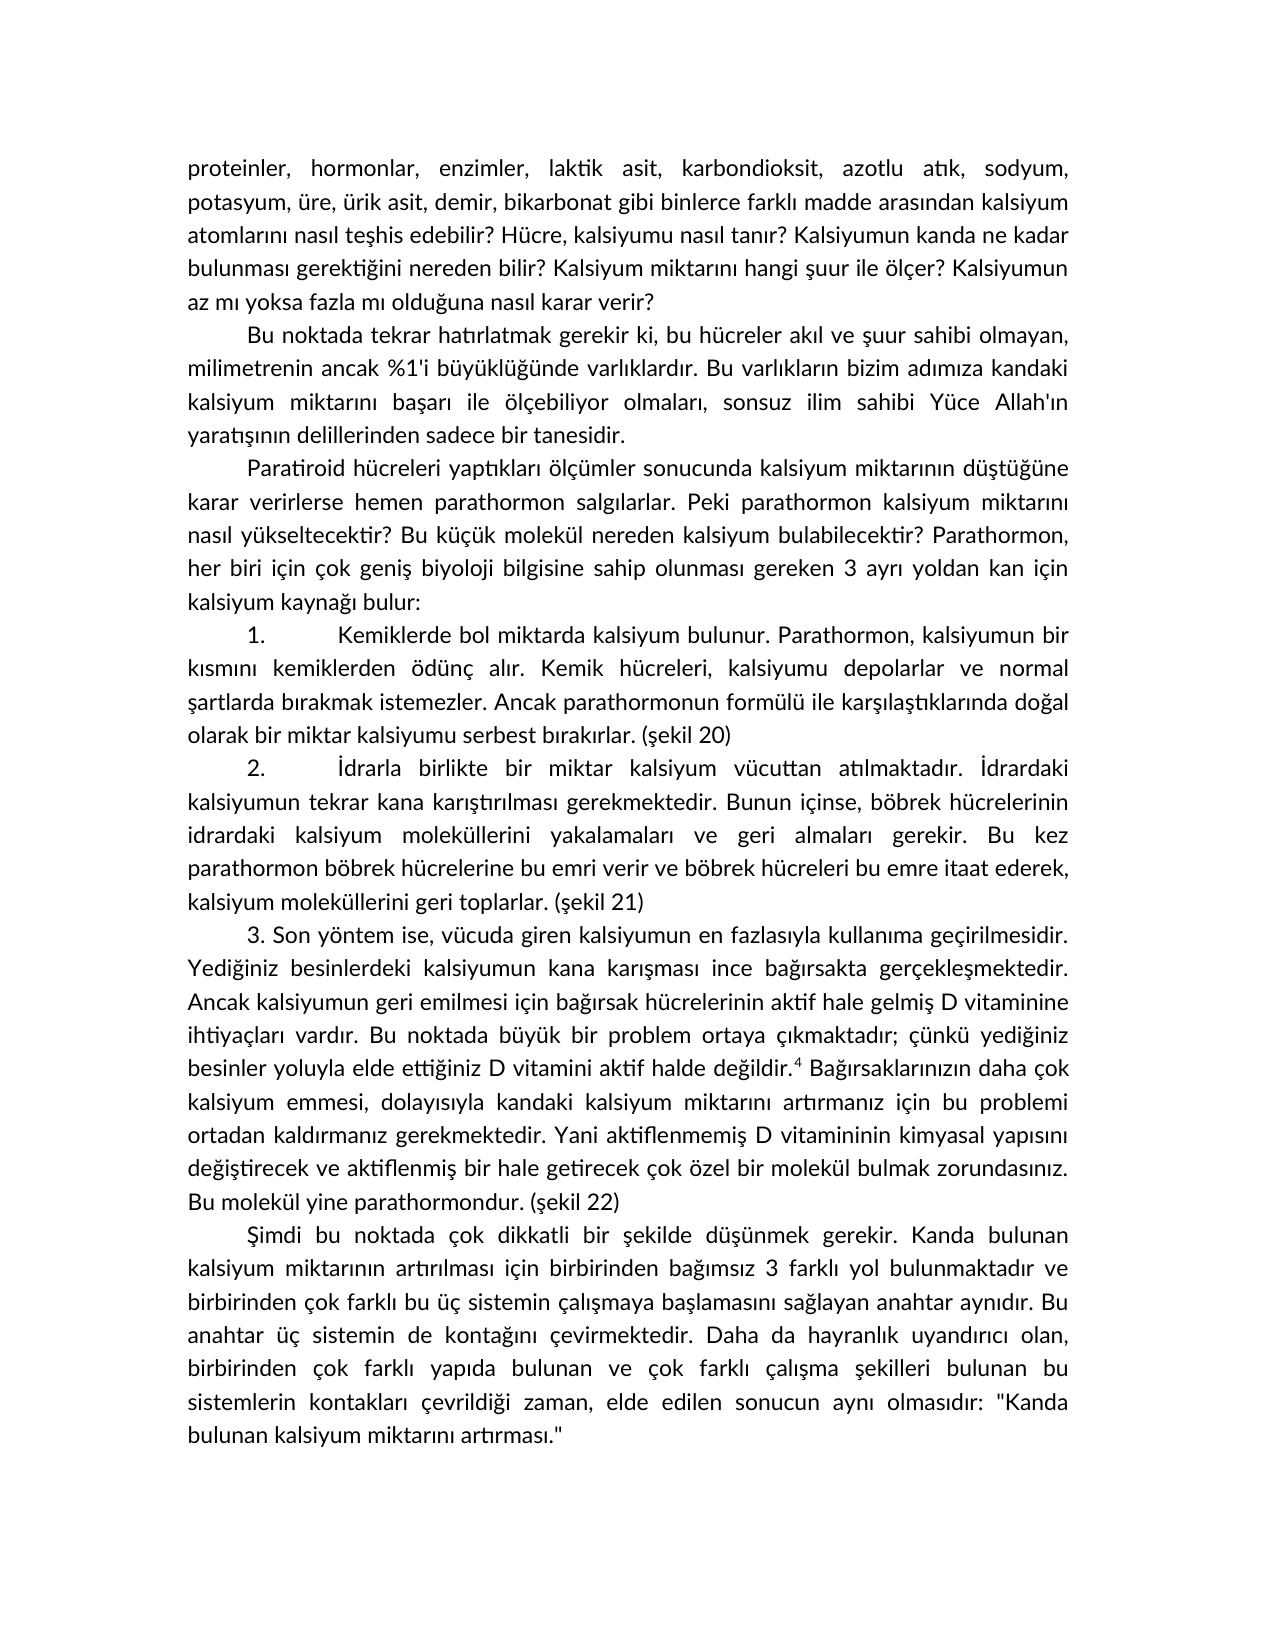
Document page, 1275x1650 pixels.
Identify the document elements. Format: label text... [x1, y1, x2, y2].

text Bu noktada tekrar hatırlatmak gerekir ki, bu hücreler akıl ve şuur sahibi olmayan, milimetrenin ancak %1'i büyüklüğünde varlıklardır. Bu varlıkların bizim adımıza kandaki kalsiyum miktarını başarı ile ölçebiliyor olmaları, sonsuz ilim sahibi Yüce Allah'ın yaratışının delillerinden sadece bir tanesidir. [187, 317, 1070, 450]
text 1. Kemiklerde bol miktarda kalsiyum bulunur. Parathormon, kalsiyumun bir kısmını kemiklerden ödünç alır. Kemik hücreleri, kalsiyumu depolarlar ve normal şartlarda bırakmak istemezler. Ancak parathormonun formülü ile karşılaştıklarında doğal olarak bir miktar kalsiyumu serbest bırakırlar. (şekil 20) [187, 617, 1070, 750]
text proteinler, hormonlar, enzimler, laktik asit, karbondioksit, azotlu atık, sodyum, potasyum, üre, ürik asit, demir, bikarbonat gibi binlerce farklı madde arasından kalsiyum atomlarını nasıl teşhis edebilir? Hücre, kalsiyumu nasıl tanır? Kalsiyumun kanda ne kadar bulunması gerektiğini nereden bilir? Kalsiyum miktarını hangi şuur ile ölçer? Kalsiyumun az mı yoksa fazla mı olduğuna nasıl karar verir? [187, 150, 1070, 317]
text 3. Son yöntem ise, vücuda giren kalsiyumun en fazlasıyla kullanıma geçirilmesidir. Yediğiniz besinlerdeki kalsiyumun kana karışması ince bağırsakta gerçekleşmektedir. Ancak kalsiyumun geri emilmesi için bağırsak hücrelerinin aktif hale gelmiş D vitaminine ihtiyaçları vardır. Bu noktada büyük bir problem ortaya çıkmaktadır; çünkü yediğiniz besinler yoluyla elde ettiğiniz D vitamini aktif halde değildir.4 Bağırsaklarınızın daha çok kalsiyum emmesi, dolayısıyla kandaki kalsiyum miktarını artırmanız için bu problemi ortadan kaldırmanız gerekmektedir. Yani aktiflenmemiş D vitamininin kimyasal yapısını değiştirecek ve aktiflenmiş bir hale getirecek çok özel bir molekül bulmak zorundasınız. Bu molekül yine parathormondur. (şekil 22) [187, 917, 1070, 1217]
text Şimdi bu noktada çok dikkatli bir şekilde düşünmek gerekir. Kanda bulunan kalsiyum miktarının artırılması için birbirinden bağımsız 3 farklı yol bulunmaktadır ve birbirinden çok farklı bu üç sistemin çalışmaya başlamasını sağlayan anahtar aynıdır. Bu anahtar üç sistemin de kontağını çevirmektedir. Daha da hayranlık uyandırıcı olan, birbirinden çok farklı yapıda bulunan ve çok farklı çalışma şekilleri bulunan bu sistemlerin kontakları çevrildiği zaman, elde edilen sonucun aynı olmasıdır: "Kanda bulunan kalsiyum miktarını artırması." [187, 1217, 1070, 1450]
text Paratiroid hücreleri yaptıkları ölçümler sonucunda kalsiyum miktarının düştüğüne karar verirlerse hemen parathormon salgılarlar. Peki parathormon kalsiyum miktarını nasıl yükseltecektir? Bu küçük molekül nereden kalsiyum bulabilecektir? Parathormon, her biri için çok geniş biyoloji bilgisine sahip olunması gereken 3 ayrı yoldan kan için kalsiyum kaynağı bulur: [187, 450, 1070, 617]
text 2. İdrarla birlikte bir miktar kalsiyum vücuttan atılmaktadır. İdrardaki kalsiyumun tekrar kana karıştırılması gerekmektedir. Bunun içinse, böbrek hücrelerinin idrardaki kalsiyum moleküllerini yakalamaları ve geri almaları gerekir. Bu kez parathormon böbrek hücrelerine bu emri verir ve böbrek hücreleri bu emre itaat ederek, kalsiyum moleküllerini geri toplarlar. (şekil 21) [187, 750, 1070, 917]
